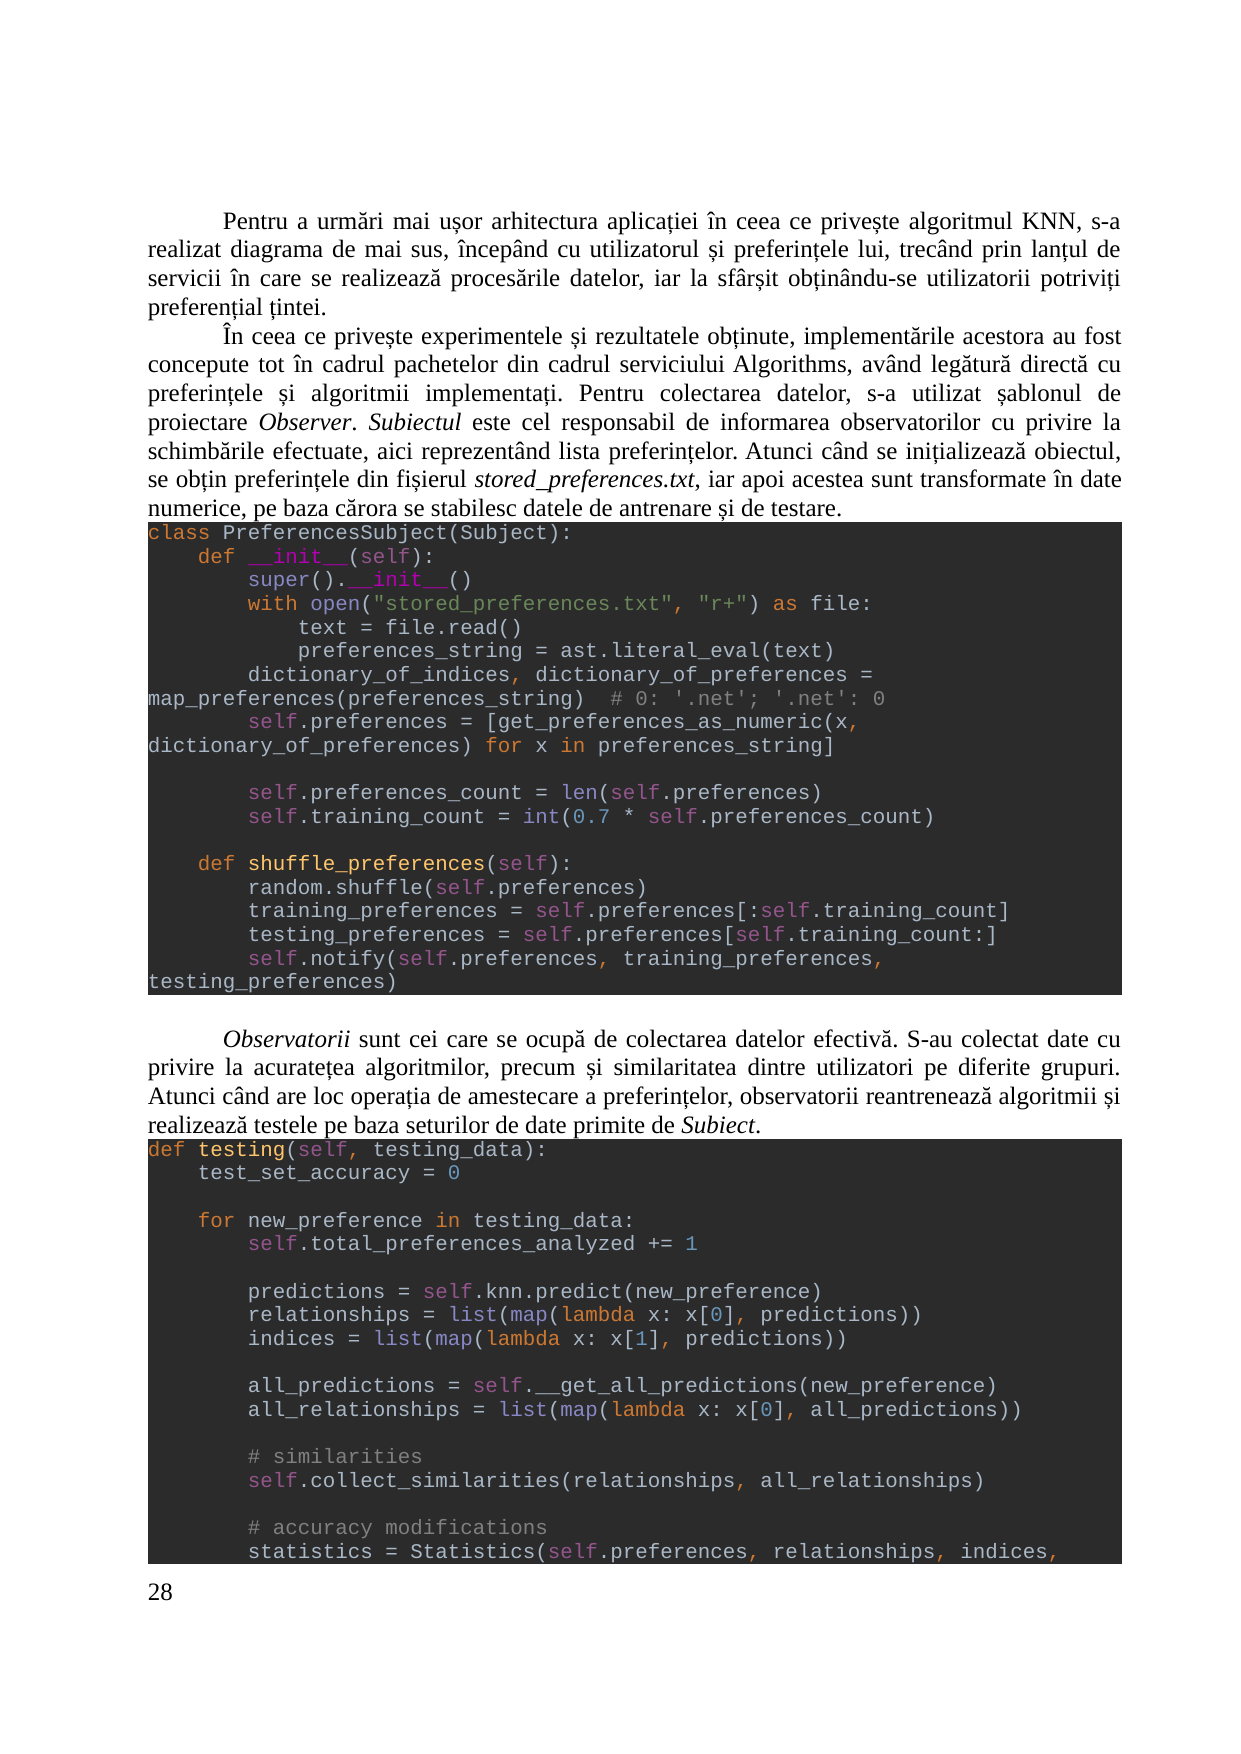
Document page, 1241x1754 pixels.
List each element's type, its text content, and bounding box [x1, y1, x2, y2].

text Pentru a urmări mai ușor arhitectura aplicației în ceea ce privește algoritmul KNN, s-a realizat diagrama de mai sus, începând cu utilizatorul și preferințele lui, trecând prin lanțul de servicii în care se realizează procesările datelor, iar la sfârșit obținându-se utilizatorii potriviți preferențial țintei. [148, 206, 1122, 321]
text Observatorii sunt cei care se ocupă de colectarea datelor efectivă. S-au colectat date cu privire la acuratețea algoritmilor, precum și similaritatea dintre utilizatori pe diferite grupuri. Atunci când are loc operația de amestecare a preferințelor, observatorii reantrenează algoritmii și realizează testele pe baza seturilor de date primite de Subiect. [148, 1024, 1122, 1139]
text În ceea ce privește experimentele și rezultatele obținute, implementările acestora au fost concepute tot în cadrul pachetelor din cadrul serviciului Algorithms, având legătură directă cu preferințele și algoritmii implementați. Pentru colectarea datelor, s-a utilizat șablonul de proiectare Observer. Subiectul este cel responsabil de informarea observatorilor cu privire la schimbările efectuate, aici reprezentând lista preferințelor. Atunci când se inițializează obiectul, se obțin preferințele din fișierul stored_preferences.txt, iar apoi acestea sunt transformate în date numerice, pe baza cărora se stabilesc datele de antrenare și de testare. [148, 321, 1122, 522]
text class PreferencesSubject(Subject): def __init__(self): super().__init__() with open("stored_preferences.txt", "r+") as file: text = file.read() preferences_string = ast.literal_eval(text) dictionary_of_indices, dictionary_of_preferences = map_preferences(preferences_string) # 0: '.net'; '.net': 0 self.preferences = [get_preferences_as_numeric(x, dictionary_of_preferences) for x in preferences_string] self.preferences_count = len(self.preferences) self.training_count = int(0.7 * self.preferences_count) def shuffle_preferences(self): random.shuffle(self.preferences) training_preferences = self.preferences[:self.training_count] testing_preferences = self.preferences[self.training_count:] self.notify(self.preferences, training_preferences, testing_preferences) [148, 522, 1122, 995]
text def testing(self, testing_data): test_set_accuracy = 0 for new_preference in testing_data: self.total_preferences_analyzed += 1 predictions = self.knn.predict(new_preference) relationships = list(map(lambda x: x[0], predictions)) indices = list(map(lambda x: x[1], predictions)) all_predictions = self.__get_all_predictions(new_preference) all_relationships = list(map(lambda x: x[0], all_predictions)) # similarities self.collect_similarities(relationships, all_relationships) # accuracy modifications statistics = Statistics(self.preferences, relationships, indices, [148, 1139, 1122, 1564]
